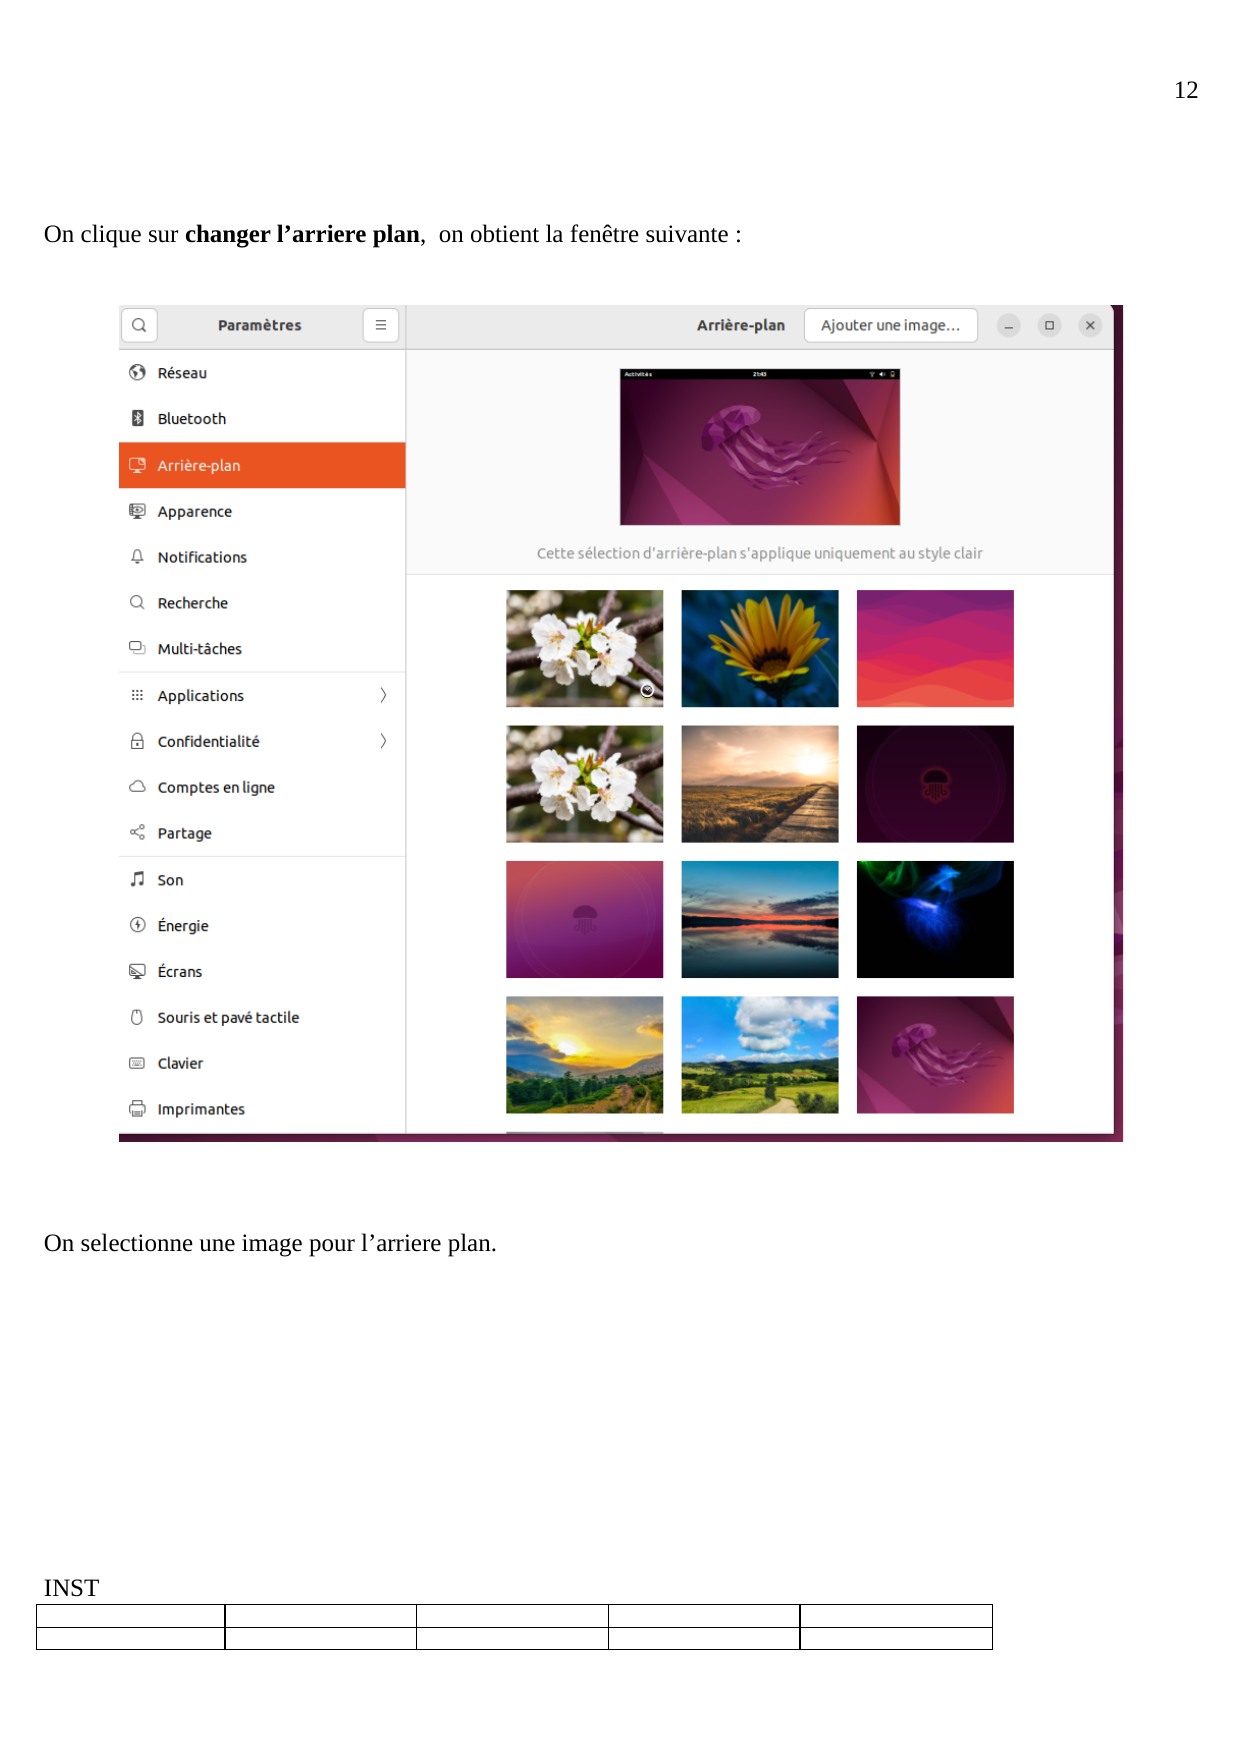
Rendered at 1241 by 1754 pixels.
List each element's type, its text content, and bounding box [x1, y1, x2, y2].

picture [119, 305, 1124, 1142]
text On clique sur changer l’arriere plan, on obtient la fenêtre suivante : [44, 219, 1198, 247]
text On selectionne une image pour l’arriere plan. [44, 1228, 1198, 1257]
text INST [44, 1573, 1198, 1602]
